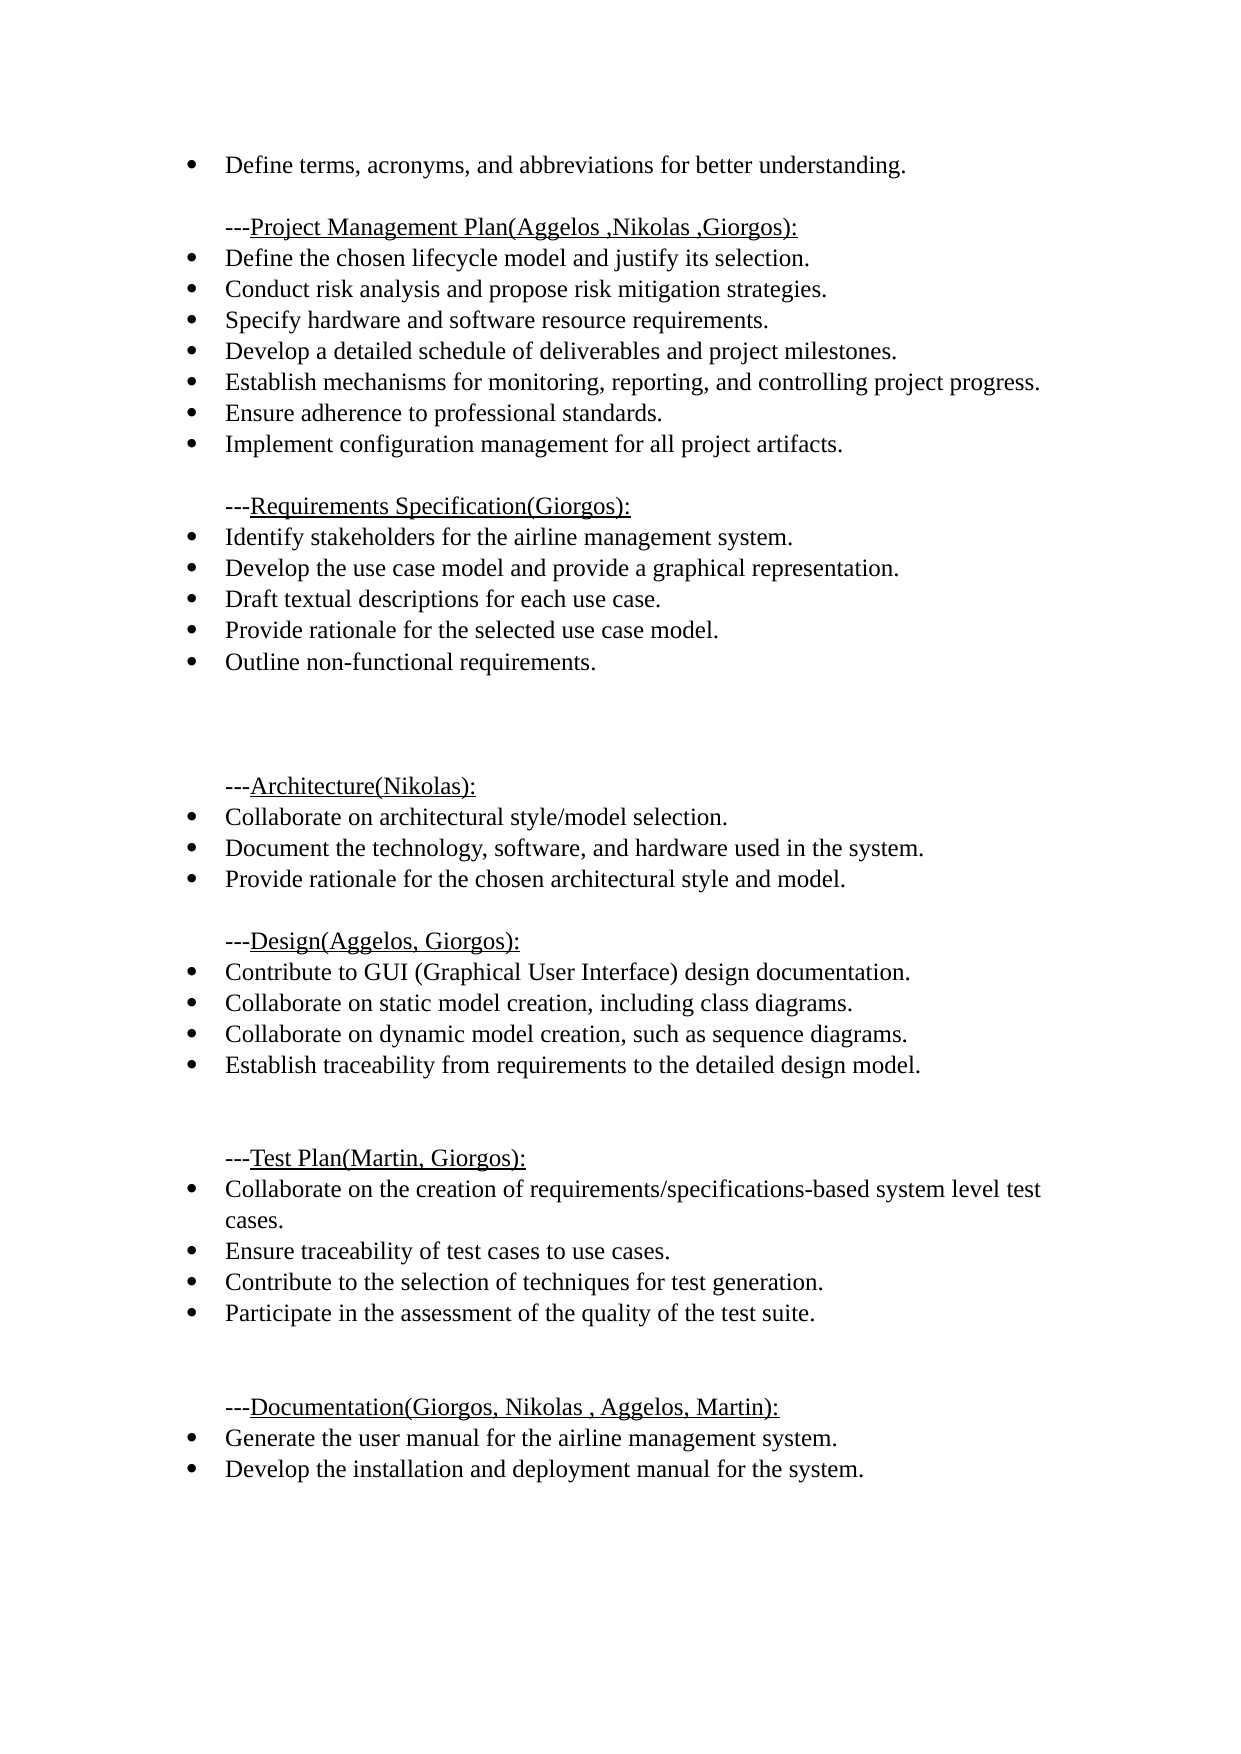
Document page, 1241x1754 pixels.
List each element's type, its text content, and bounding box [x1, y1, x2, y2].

list Develop the installation and deployment manual for the system. [187, 1454, 1090, 1482]
list Document the technology, software, and hardware used in the system. [187, 833, 1090, 862]
list Identify stakeholders for the airline management system. [187, 522, 1090, 551]
list Establish mechanisms for monitoring, reporting, and controlling project progress. [187, 367, 1090, 396]
list ---Documentation(Giorgos, Nikolas , Aggelos, Martin): [225, 1392, 1090, 1420]
list Participate in the assessment of the quality of the test suite. [187, 1298, 1090, 1327]
list ---Test Plan(Martin, Giorgos): [225, 1143, 1090, 1172]
list Collaborate on the creation of requirements/specifications-based system level test cases. [187, 1174, 1090, 1234]
list Generate the user manual for the airline management system. [187, 1423, 1090, 1451]
list ---Requirements Specification(Giorgos): [225, 491, 1090, 520]
list Collaborate on dynamic model creation, such as sequence diagrams. [187, 1019, 1090, 1048]
list Specify hardware and software resource requirements. [187, 305, 1090, 334]
list ---Design(Aggelos, Giorgos): [225, 926, 1090, 955]
list Contribute to GUI (Graphical User Interface) design documentation. [187, 957, 1090, 986]
list Establish traceability from requirements to the detailed design model. [187, 1050, 1090, 1079]
list Define terms, acronyms, and abbreviations for better understanding. [187, 150, 1090, 179]
list Implement configuration management for all project artifacts. [187, 429, 1090, 458]
list ---Architecture(Nikolas): [225, 771, 1090, 799]
list Provide rationale for the chosen architectural style and model. [187, 864, 1090, 893]
list Provide rationale for the selected use case model. [187, 616, 1090, 644]
list ---Project Management Plan(Aggelos ,Nikolas ,Giorgos): [225, 212, 1090, 241]
list Develop a detailed schedule of deliverables and project milestones. [187, 336, 1090, 365]
list Collaborate on static model creation, including class diagrams. [187, 988, 1090, 1017]
list Draft textual descriptions for each use case. [187, 584, 1090, 613]
list Define the chosen lifecycle model and justify its selection. [187, 243, 1090, 272]
list Collaborate on architectural style/model selection. [187, 802, 1090, 831]
list Ensure traceability of test cases to use cases. [187, 1236, 1090, 1265]
list Conduct risk analysis and propose risk mitigation strategies. [187, 274, 1090, 303]
list Outline non-functional requirements. [187, 647, 1090, 675]
list Develop the use case model and provide a graphical representation. [187, 553, 1090, 582]
list Contribute to the selection of techniques for test generation. [187, 1267, 1090, 1296]
list Ensure adherence to professional standards. [187, 398, 1090, 427]
